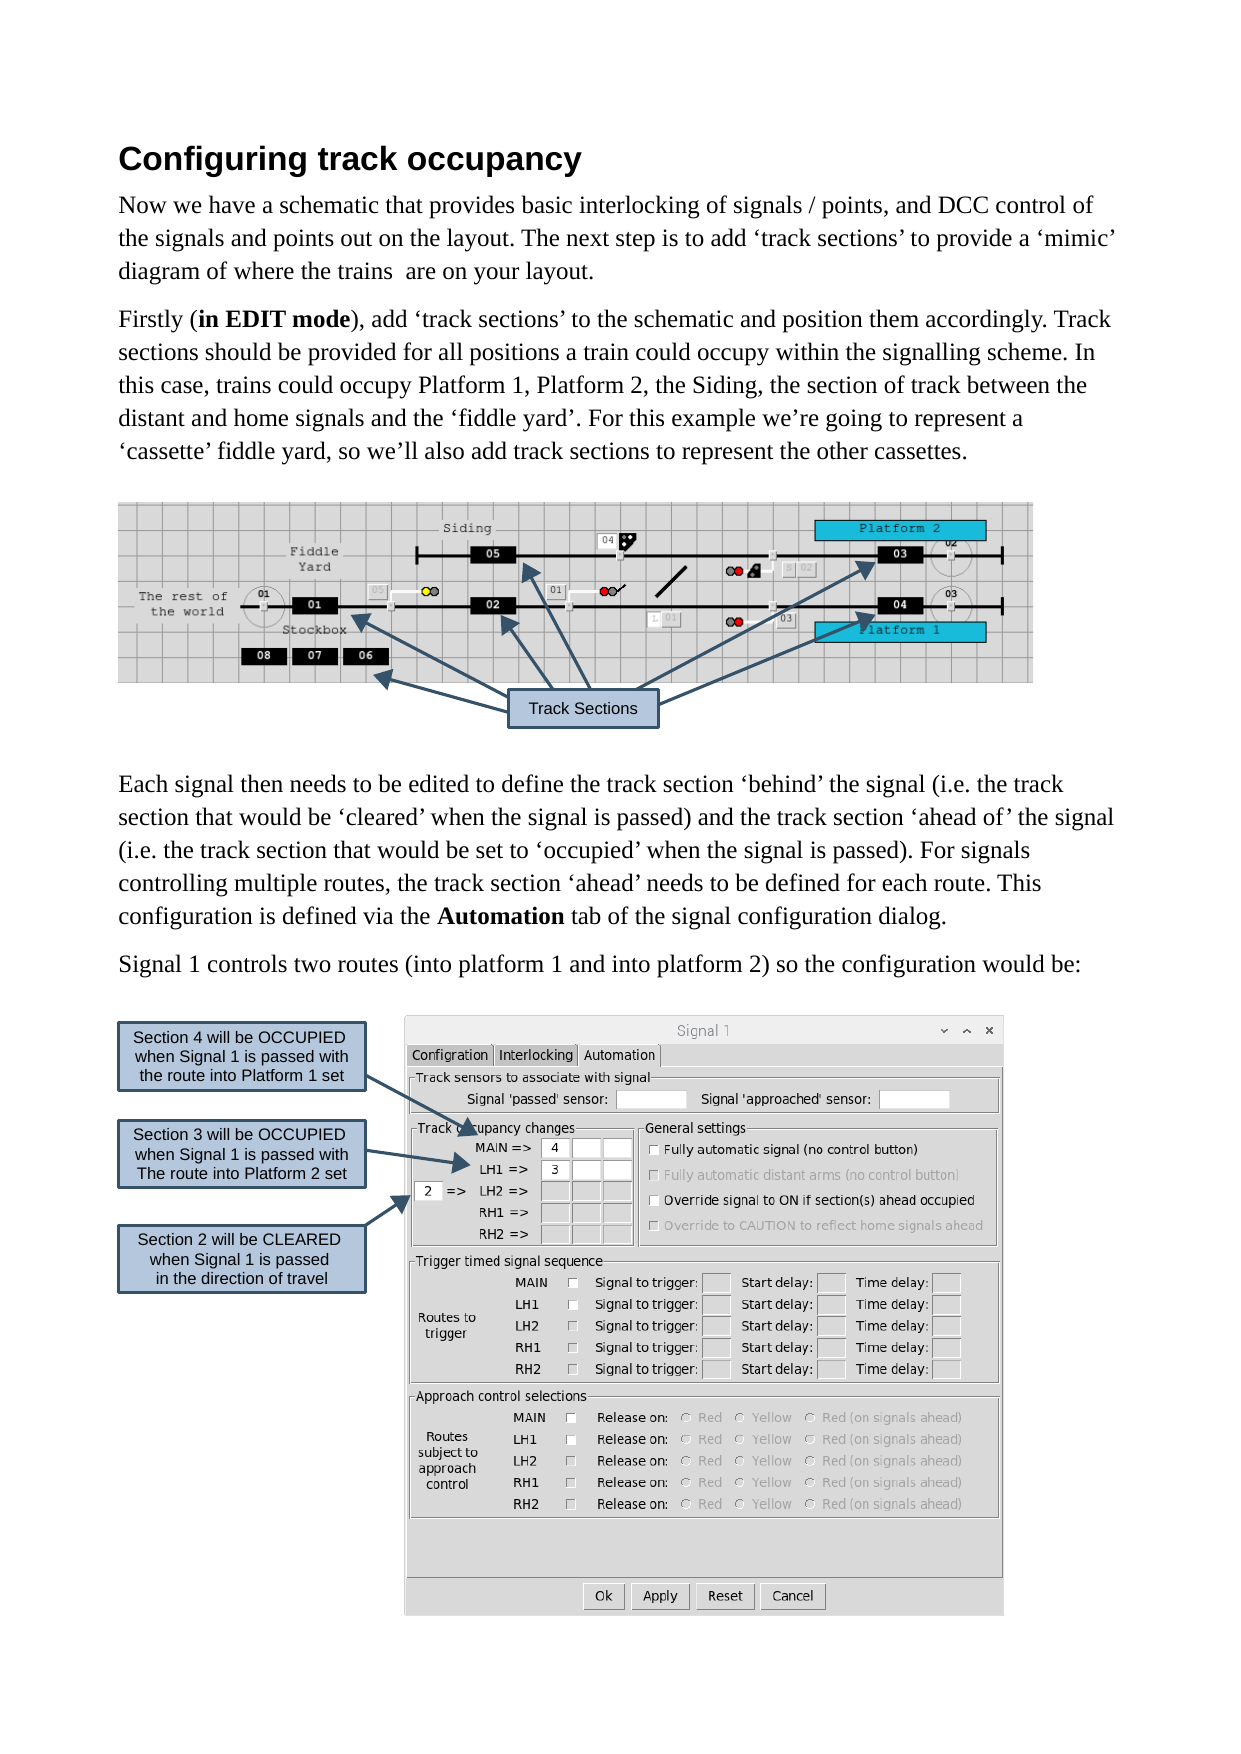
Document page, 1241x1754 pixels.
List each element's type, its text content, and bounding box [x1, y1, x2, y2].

text Firstly (in EDIT mode), add ‘track sections’ to the schematic and position them accordingly. Track sections should be provided for all positions a train could occupy within the signalling scheme. In this case, trains could occupy Platform 1, Platform 2, the Siding, the section of track between the distant and home signals and the ‘fiddle yard’. For this example we’re going to represent a ‘cassette’ fiddle yard, so we’ll also add track sections to represent the other cassettes. [118, 304, 1122, 464]
text Signal 1 controls two routes (into platform 1 and into platform 2) so the configuration would be: [118, 949, 1122, 977]
subtitle Configuring track occupancy [118, 139, 1122, 178]
picture [118, 502, 1034, 683]
picture [404, 1015, 1004, 1616]
text Each signal then needs to be edited to define the track section ‘behind’ the signal (i.e. the track section that would be ‘cleared’ when the signal is passed) and the track section ‘ahead of’ the signal (i.e. the track section that would be set to ‘occupied’ when the signal is passed). For signals controlling multiple routes, the track section ‘ahead’ needs to be defined for each route. This configuration is defined via the Automation tab of the signal configuration dialog. [118, 769, 1122, 930]
text Now we have a schematic that provides basic interlocking of signals / points, and DCC control of the signals and points out on the layout. The next step is to add ‘track sections’ to provide a ‘mimic’ diagram of where the trains are on your layout. [118, 190, 1122, 285]
